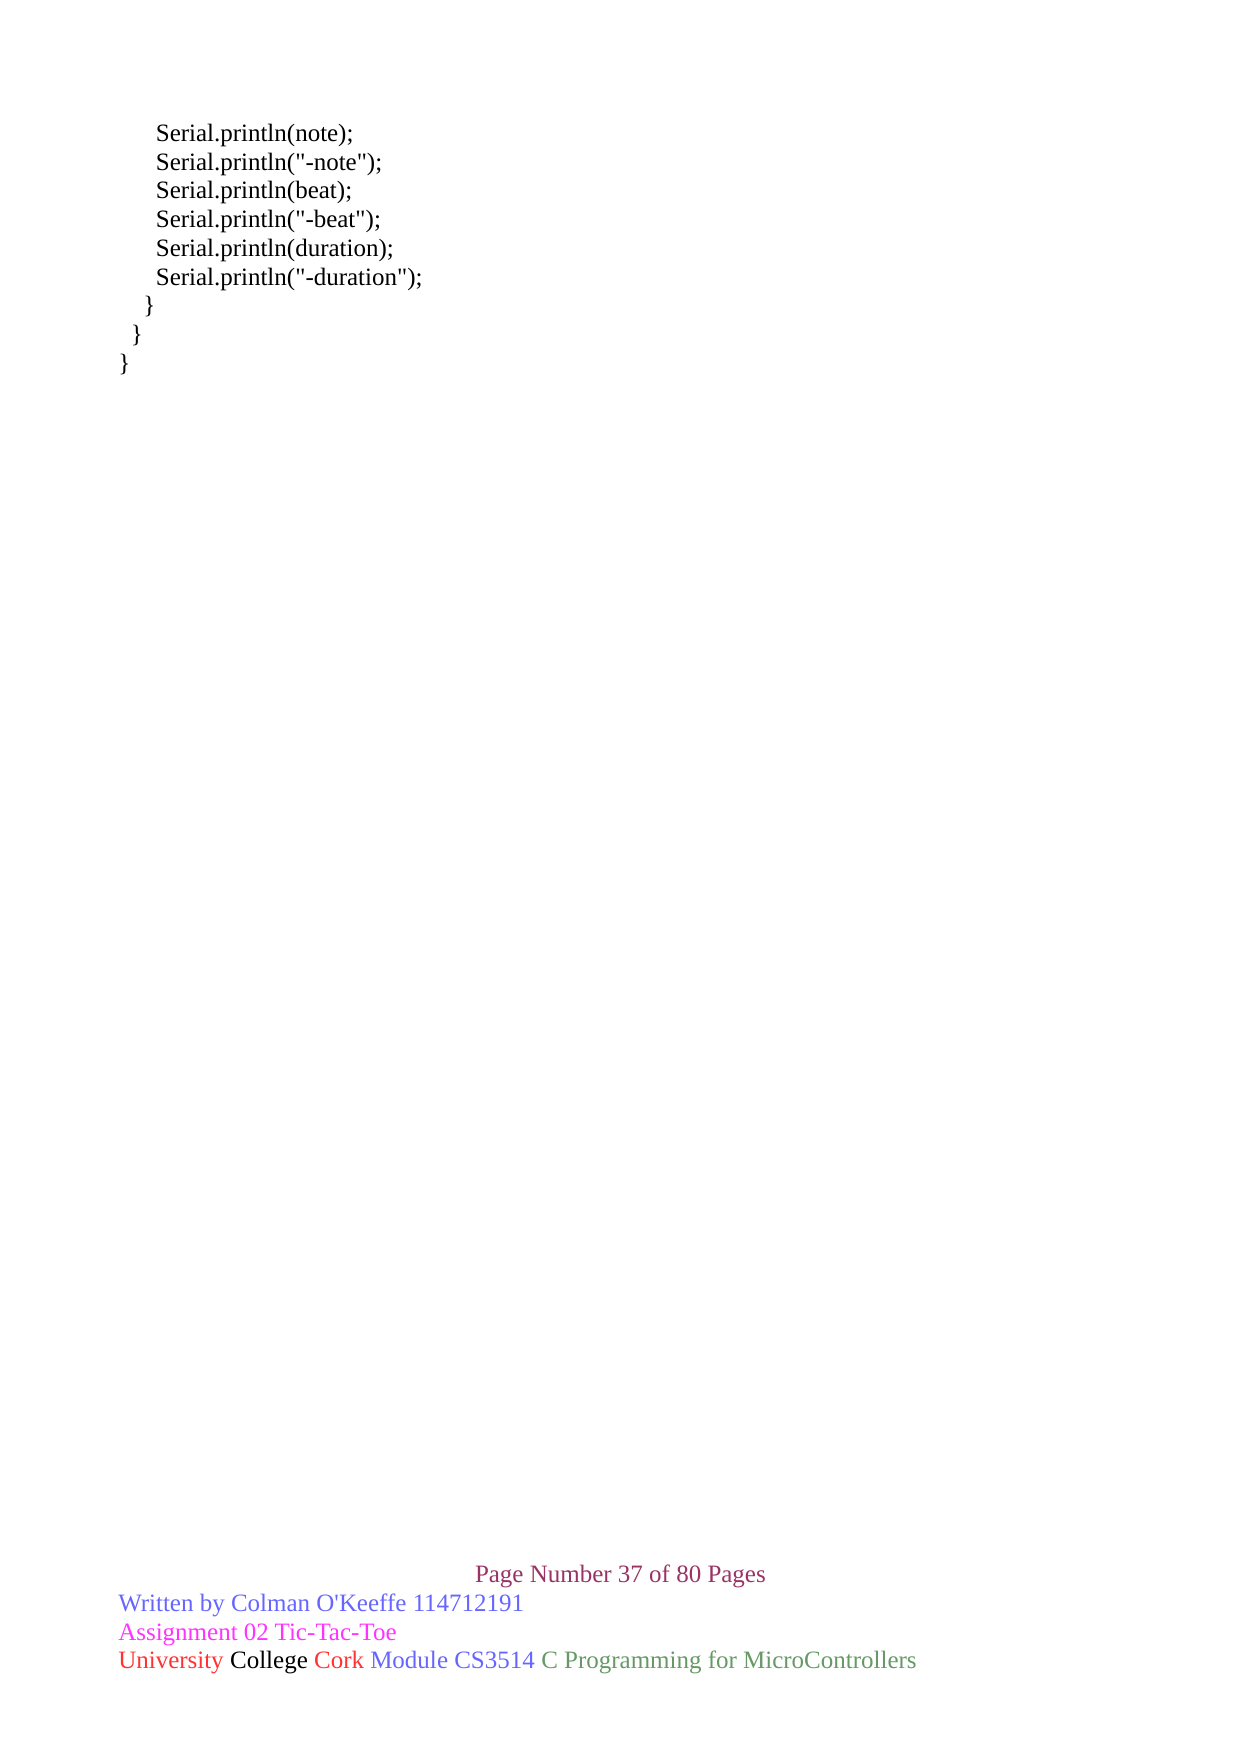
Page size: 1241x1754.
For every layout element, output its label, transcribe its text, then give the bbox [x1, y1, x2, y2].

text Serial.println(note); [118, 118, 1122, 147]
text Serial.println(beat); [118, 176, 1122, 204]
text Serial.println("-duration"); [118, 262, 1122, 291]
text Serial.println(duration); [118, 233, 1122, 262]
text } [118, 291, 1122, 319]
text Serial.println("-note"); [118, 147, 1122, 176]
text } [118, 348, 1122, 377]
text } [118, 319, 1122, 348]
text Serial.println("-beat"); [118, 204, 1122, 233]
